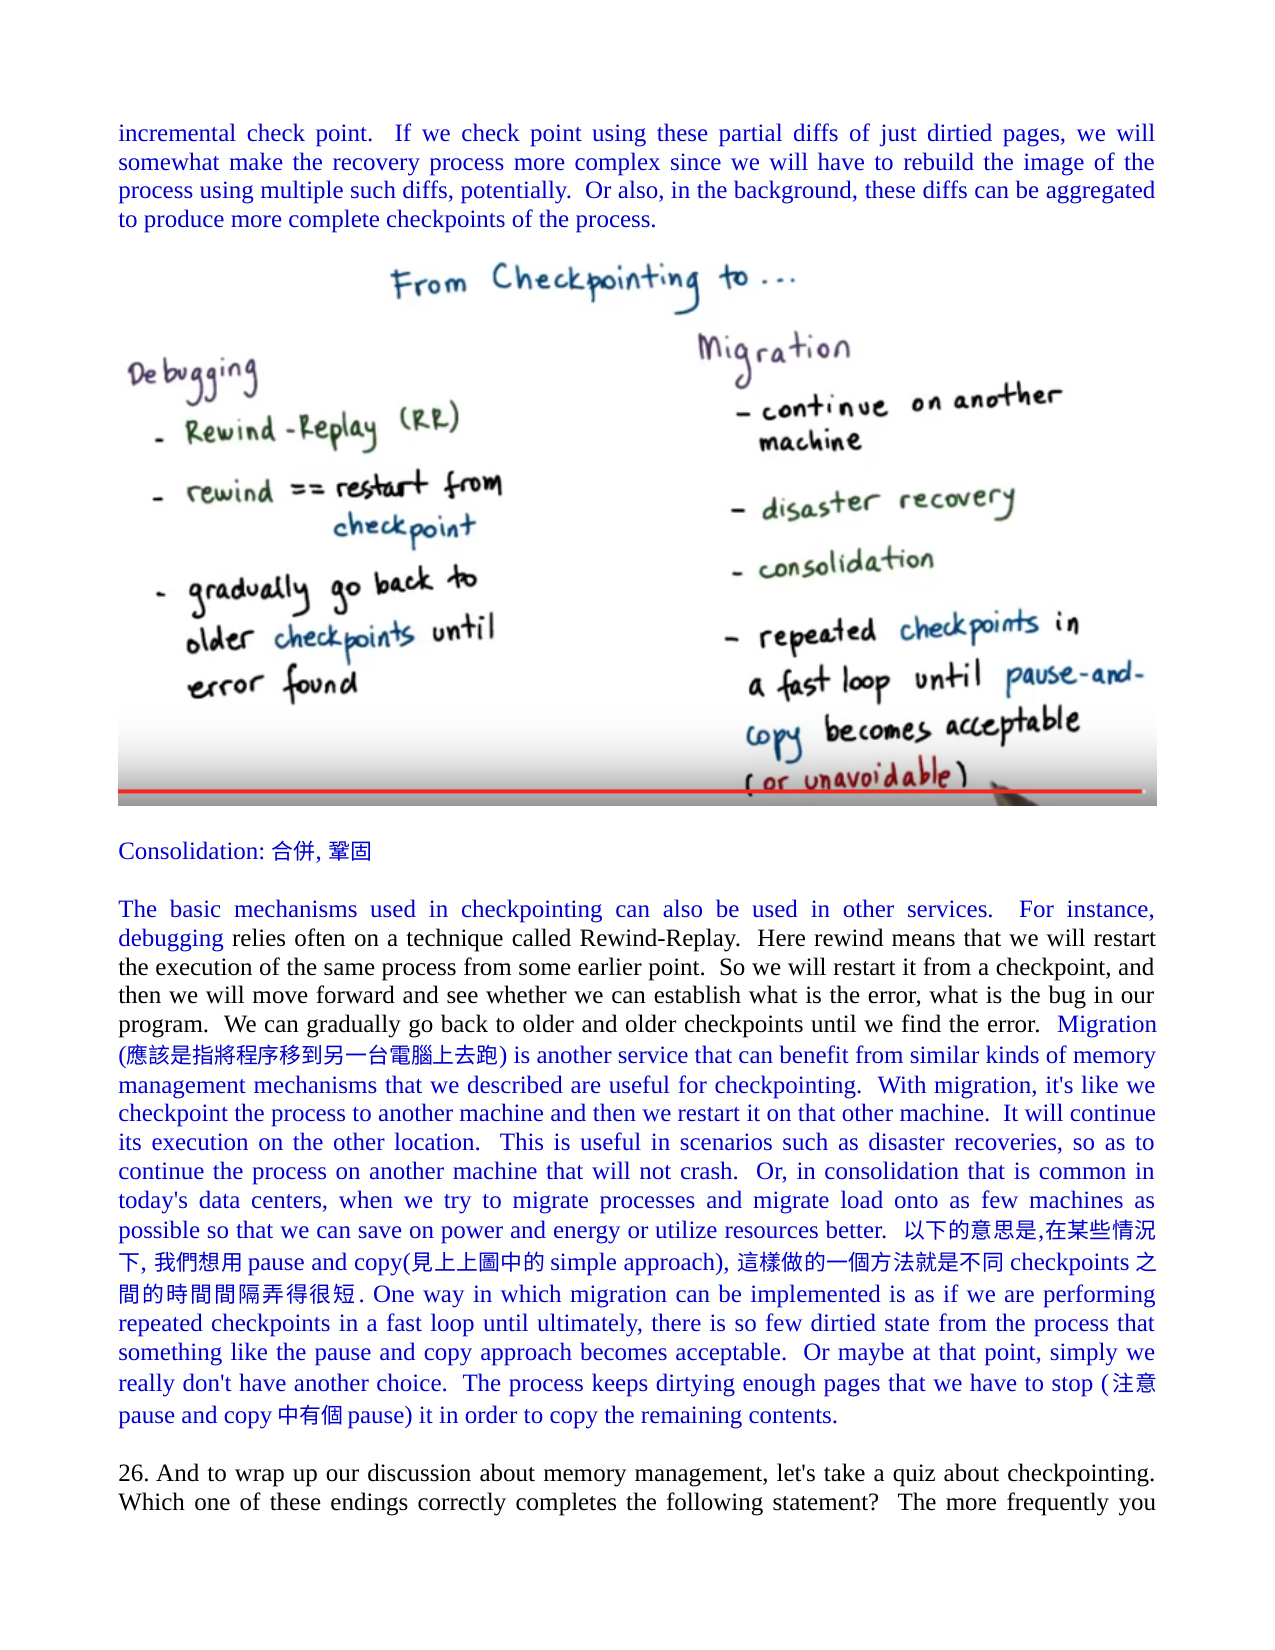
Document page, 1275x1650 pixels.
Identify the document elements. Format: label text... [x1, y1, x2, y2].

text The basic mechanisms used in checkpointing can also be used in other services. For instance, debugging relies often on a technique called Rewind-Replay. Here rewind means that we will restart the execution of the same process from some earlier point. So we will restart it from a checkpoint, and then we will move forward and see whether we can establish what is the error, what is the bug in our program. We can gradually go back to older and older checkpoints until we find the error. Migration (應該是指將程序移到另一台電腦上去跑) is another service that can benefit from similar kinds of memory management mechanisms that we described are useful for checkpointing. With migration, it's like we checkpoint the process to another machine and then we restart it on that other machine. It will continue its execution on the other location. This is useful in scenarios such as disaster recoveries, so as to continue the process on another machine that will not crash. Or, in consolidation that is common in today's data centers, when we try to migrate processes and migrate load onto as few machines as possible so that we can save on power and energy or utilize resources better. 以下的意思是,在某些情況下, 我們想用pause and copy(見上上圖中的simple approach), 這樣做的一個方法就是不同checkpoints之間的時間間隔弄得很短. One way in which migration can be implemented is as if we are performing repeated checkpoints in a fast loop until ultimately, there is so few dirtied state from the process that something like the pause and copy approach becomes acceptable. Or maybe at that point, simply we really don't have another choice. The process keeps dirtying enough pages that we have to stop (注意pause and copy中有個pause) it in order to copy the remaining contents. [118, 894, 1157, 1429]
picture [118, 261, 1157, 806]
text Consolidation: 合併, 鞏固 [118, 834, 1157, 866]
text 26. And to wrap up our discussion about memory management, let's take a quiz about checkpointing. Which one of these endings correctly completes the following statement? The more frequently you [118, 1458, 1157, 1516]
text incremental check point. If we check point using these partial diffs of just dirtied pages, we will somewhat make the recovery process more complex since we will have to rebuild the image of the process using multiple such diffs, potentially. Or also, in the background, these diffs can be aggregated to produce more complete checkpoints of the process. [118, 118, 1157, 233]
